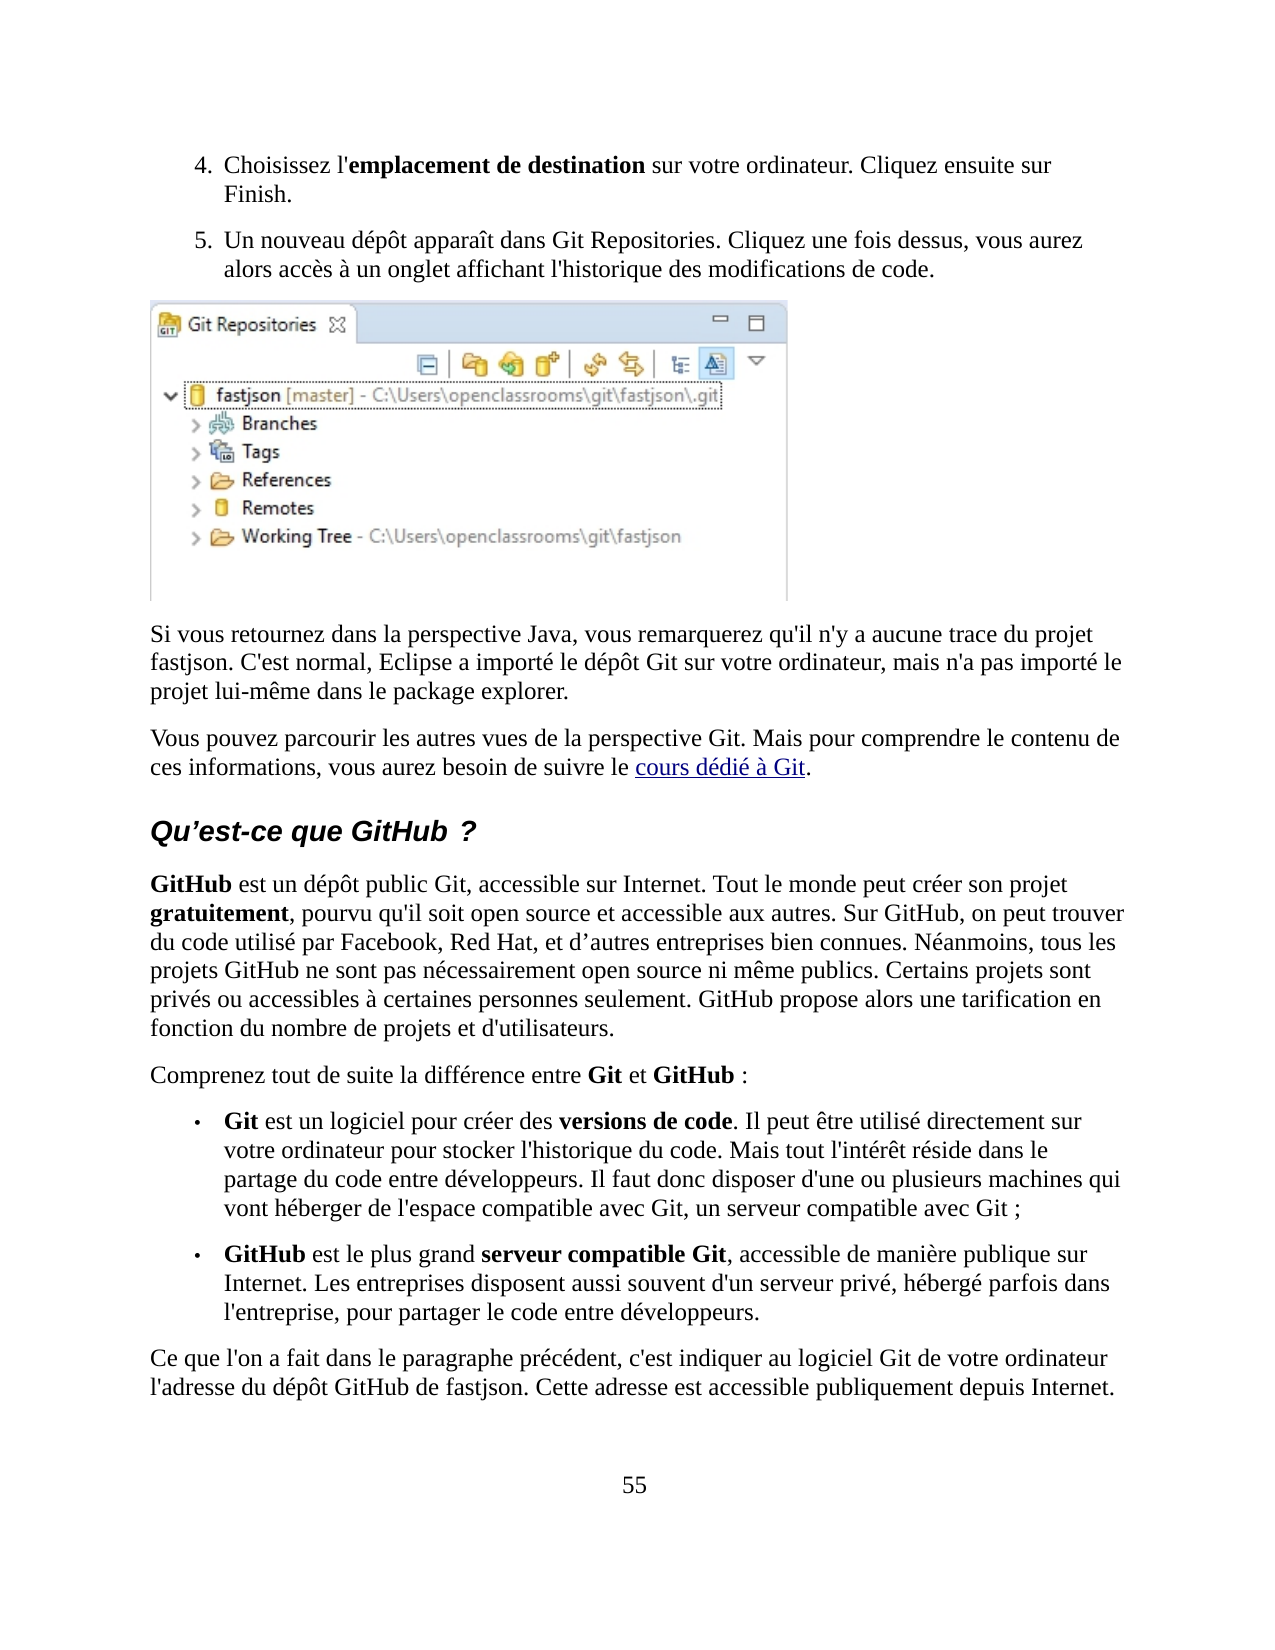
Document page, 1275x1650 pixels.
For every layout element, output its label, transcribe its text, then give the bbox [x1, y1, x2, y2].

text Si vous retournez dans la perspective Java, vous remarquerez qu'il n'y a aucune trace du projet fastjson. C'est normal, Eclipse a importé le dépôt Git sur votre ordinateur, mais n'a pas importé le projet lui-même dans le package explorer. [150, 619, 1125, 705]
list Git est un logiciel pour créer des versions de code. Il peut être utilisé directement sur votre ordinateur pour stocker l'historique du code. Mais tout l'intérêt réside dans le partage du code entre développeurs. Il faut donc disposer d'une ou plusieurs machines qui vont héberger de l'espace compatible avec Git, un serveur compatible avec Git ; [194, 1106, 1125, 1221]
text Vous pouvez parcourir les autres vues de la perspective Git. Mais pour comprendre le contenu de ces informations, vous aurez besoin de suivre le cours dédié à Git. [150, 723, 1125, 780]
text GitHub est un dépôt public Git, accessible sur Internet. Tout le monde peut créer son projet gratuitement, pourvu qu'il soit open source et accessible aux autres. Sur GitHub, on peut trouver du code utilisé par Facebook, Red Hat, et d’autres entreprises bien connues. Néanmoins, tous les projets GitHub ne sont pas nécessairement open source ni même publics. Certains projets sont privés ou accessibles à certaines personnes seulement. GitHub propose alors une tarification en fonction du nombre de projets et d'utilisateurs. [150, 869, 1125, 1042]
list Un nouveau dépôt apparaît dans Git Repositories. Cliquez une fois dessus, vous aurez alors accès à un onglet affichant l'historique des modifications de code. [194, 225, 1125, 283]
list Choisissez l'emplacement de destination sur votre ordinateur. Cliquez ensuite sur Finish. [194, 150, 1125, 207]
subtitle Qu’est-ce que GitHub ? [150, 814, 1125, 848]
picture [150, 300, 788, 601]
text Comprenez tout de suite la différence entre Git et GitHub : [150, 1060, 1125, 1088]
list GitHub est le plus grand serveur compatible Git, accessible de manière publique sur Internet. Les entreprises disposent aussi souvent d'un serveur privé, hébergé parfois dans l'entreprise, pour partager le code entre développeurs. [194, 1239, 1125, 1326]
text Ce que l'on a fait dans le paragraphe précédent, c'est indiquer au logiciel Git de votre ordinateur l'adresse du dépôt GitHub de fastjson. Cette adresse est accessible publiquement depuis Internet. [150, 1343, 1125, 1401]
